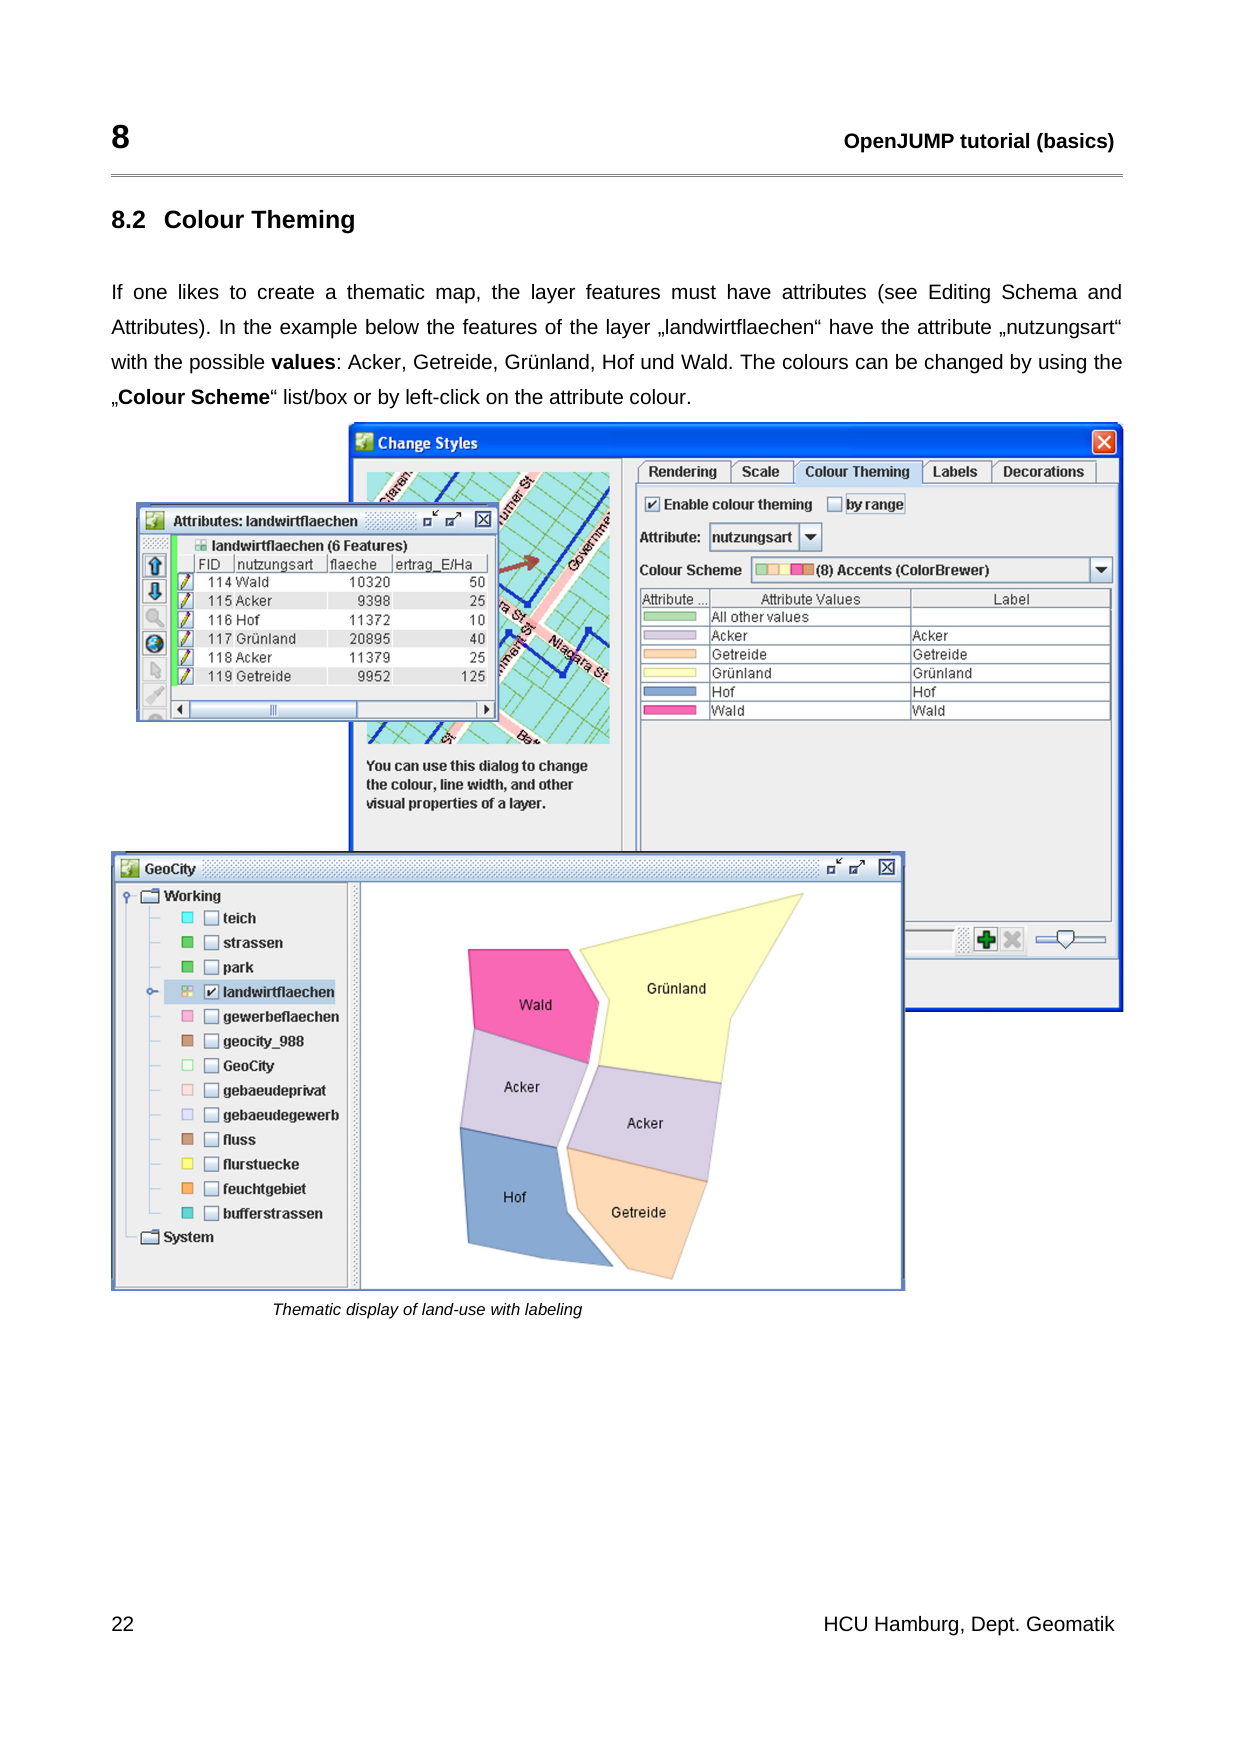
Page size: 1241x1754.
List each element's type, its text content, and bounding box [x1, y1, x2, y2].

text If one likes to create a thematic map, the layer features must have attributes (see Editing Schema and Attributes). In the example below the features of the layer „landwirtflaechen“ have the attribute „nutzungsart“ with the possible values: Acker, Getreide, Grünland, Hof und Wald. The colours can be changed by using the „Colour Scheme“ list/box or by left-click on the attribute colour. [111, 281, 1123, 408]
text [111, 843, 348, 851]
picture [111, 422, 1124, 1291]
text Thematic display of land-use with labeling [111, 1012, 1123, 1319]
subtitle Colour Theming [111, 206, 1123, 234]
